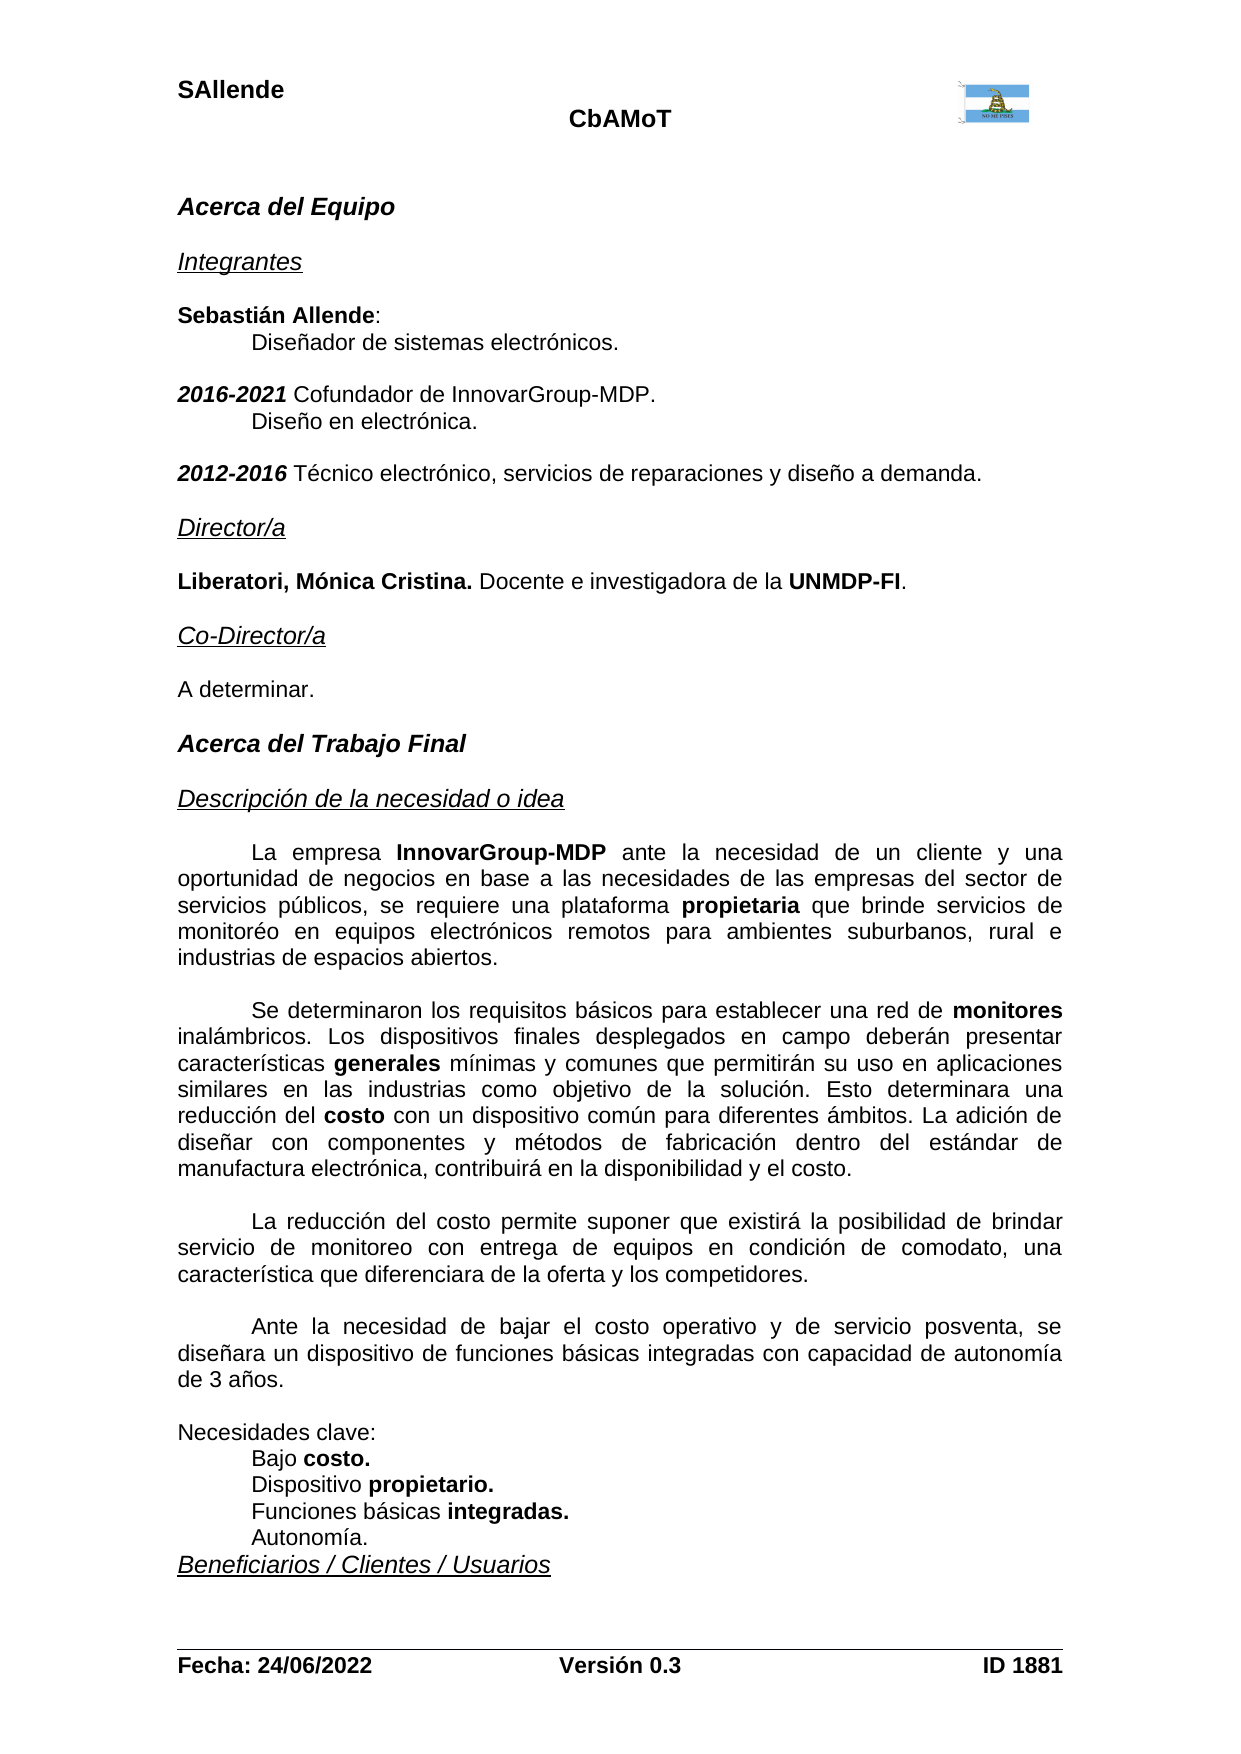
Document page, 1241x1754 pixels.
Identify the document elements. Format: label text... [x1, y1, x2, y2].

text Bajo costo. [177, 1445, 1063, 1471]
text A determinar. [177, 676, 1063, 702]
subtitle Director/a [177, 513, 1063, 542]
subtitle Integrantes [177, 247, 1063, 276]
text Sebastián Allende: [177, 302, 1063, 328]
text La empresa InnovarGroup-MDP ante la necesidad de un cliente y una oportunidad de negocios en base a las necesidades de las empresas del sector de servicios públicos, se requiere una plataforma propietaria que brinde servicios de monitoréo en equipos electrónicos remotos para ambientes suburbanos, rural e industrias de espacios abiertos. [177, 839, 1063, 971]
text Se determinaron los requisitos básicos para establecer una red de monitores inalámbricos. Los dispositivos finales desplegados en campo deberán presentar características generales mínimas y comunes que permitirán su uso en aplicaciones similares en las industrias como objetivo de la solución. Esto determinara una reducción del costo con un dispositivo común para diferentes ámbitos. La adición de diseñar con componentes y métodos de fabricación dentro del estándar de manufactura electrónica, contribuirá en la disponibilidad y el costo. [177, 997, 1063, 1181]
text Necesidades clave: [177, 1419, 1063, 1445]
subtitle Beneficiarios / Clientes / Usuarios [177, 1550, 1063, 1579]
text 2016-2021 Cofundador de InnovarGroup-MDP. [177, 381, 1063, 408]
text Autonomía. [177, 1524, 1063, 1550]
text La reducción del costo permite suponer que existirá la posibilidad de brindar servicio de monitoreo con entrega de equipos en condición de comodato, una característica que diferenciara de la oferta y los competidores. [177, 1208, 1063, 1287]
text Ante la necesidad de bajar el costo operativo y de servicio posventa, se diseñara un dispositivo de funciones básicas integradas con capacidad de autonomía de 3 años. [177, 1313, 1063, 1392]
text Diseño en electrónica. [177, 408, 1063, 434]
subtitle Acerca del Trabajo Final [177, 729, 1063, 757]
text Funciones básicas integradas. [177, 1498, 1063, 1524]
text 2012-2016 Técnico electrónico, servicios de reparaciones y diseño a demanda. [177, 460, 1063, 487]
subtitle Acerca del Equipo [177, 192, 1063, 221]
subtitle Co-Director/a [177, 621, 1063, 649]
picture [954, 79, 1033, 126]
text Dispositivo propietario. [177, 1471, 1063, 1498]
text Diseñador de sistemas electrónicos. [177, 328, 1063, 355]
text Liberatori, Mónica Cristina. Docente e investigadora de la UNMDP-FI. [177, 568, 1063, 594]
subtitle Descripción de la necesidad o idea [177, 784, 1063, 812]
